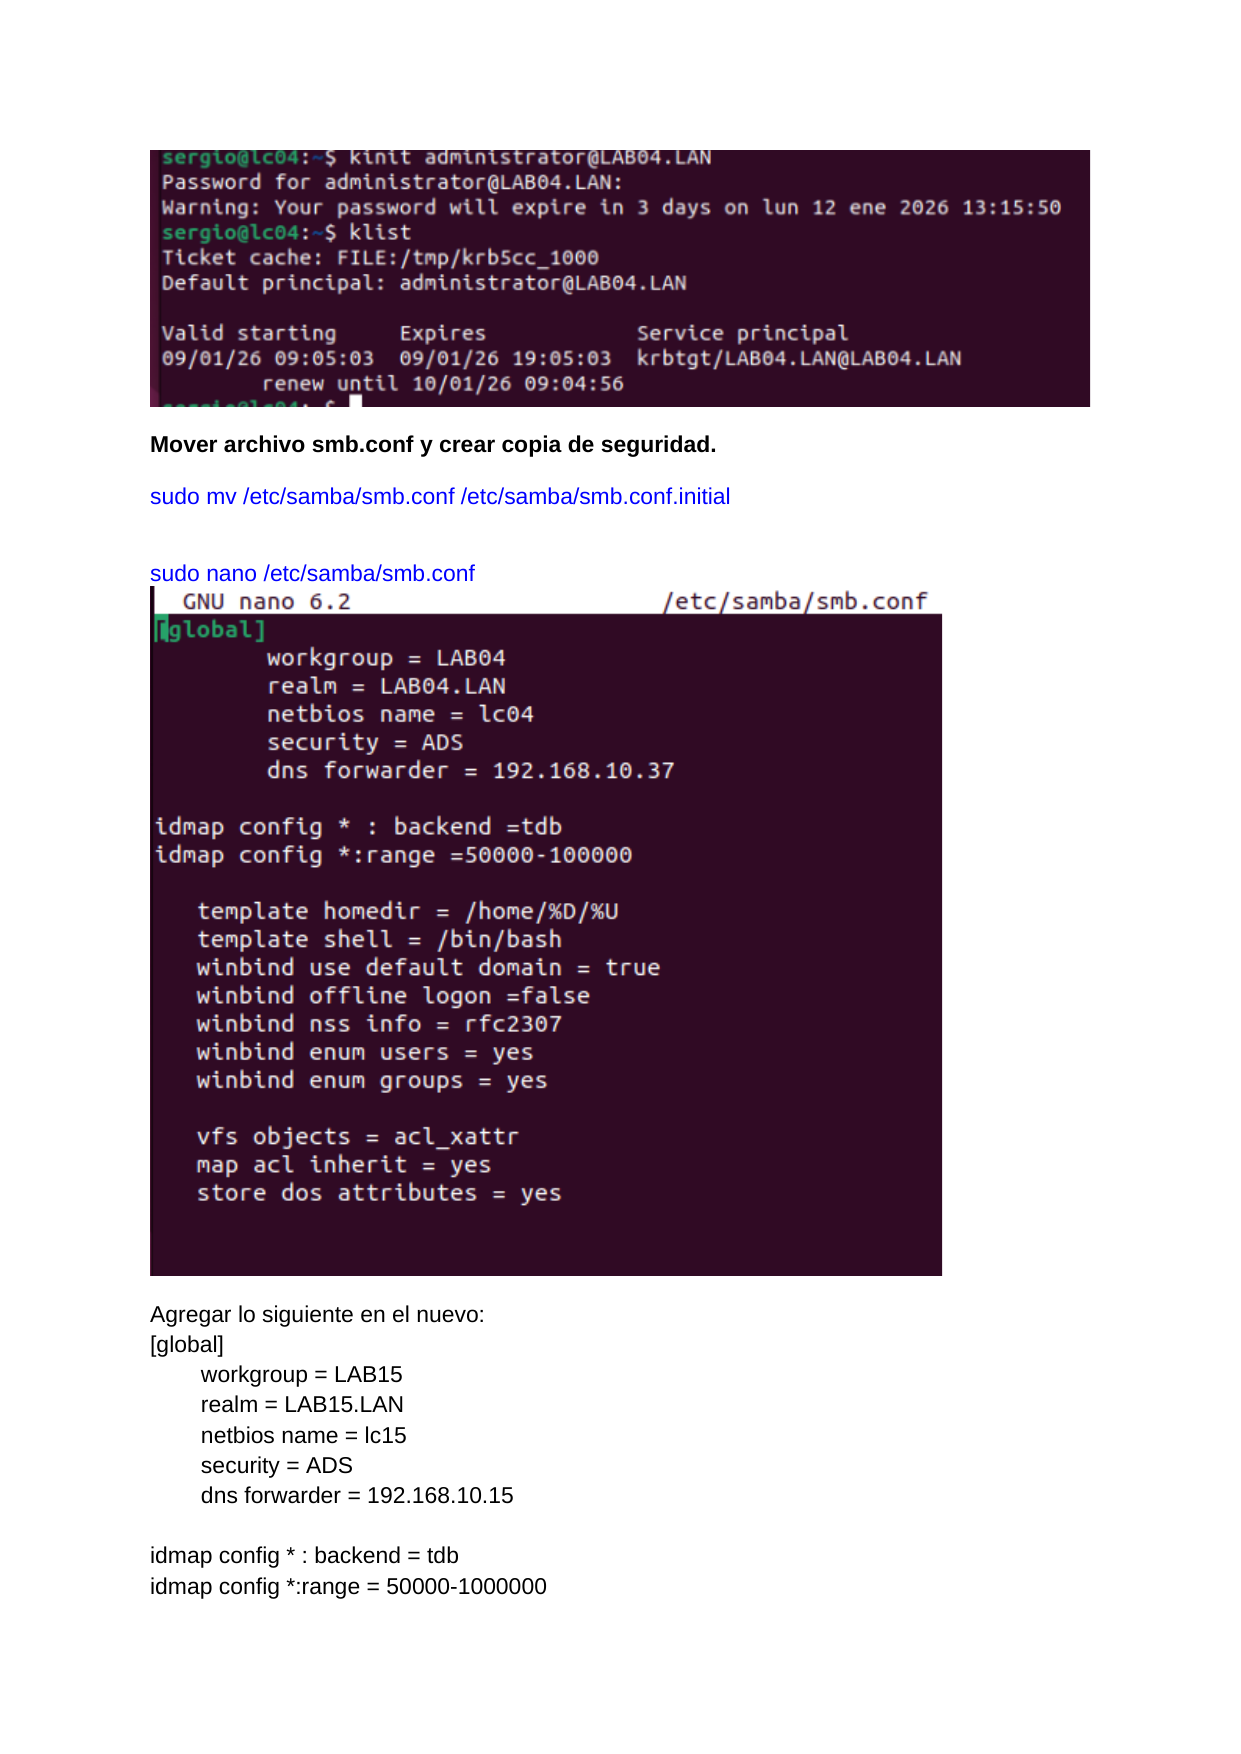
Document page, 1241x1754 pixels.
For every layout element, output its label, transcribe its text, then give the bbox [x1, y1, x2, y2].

text sudo mv /etc/samba/smb.conf /etc/samba/smb.conf.initial [150, 483, 1090, 509]
text sudo nano /etc/samba/smb.conf [150, 534, 1090, 1276]
text Mover archivo smb.conf y crear copia de seguridad. [150, 431, 1090, 458]
text realm = LAB15.LAN [150, 1391, 1090, 1418]
text Agregar lo siguiente en el nuevo: [global] [150, 1301, 1090, 1357]
text idmap config * : backend = tdb [150, 1542, 1090, 1569]
text idmap config *:range = 50000-1000000 [150, 1573, 1090, 1599]
text netbios name = lc15 [150, 1422, 1090, 1448]
text workgroup = LAB15 [150, 1361, 1090, 1387]
picture [150, 150, 1091, 407]
text security = ADS [150, 1452, 1090, 1478]
text dns forwarder = 192.168.10.15 [150, 1482, 1090, 1508]
picture [150, 586, 943, 1276]
